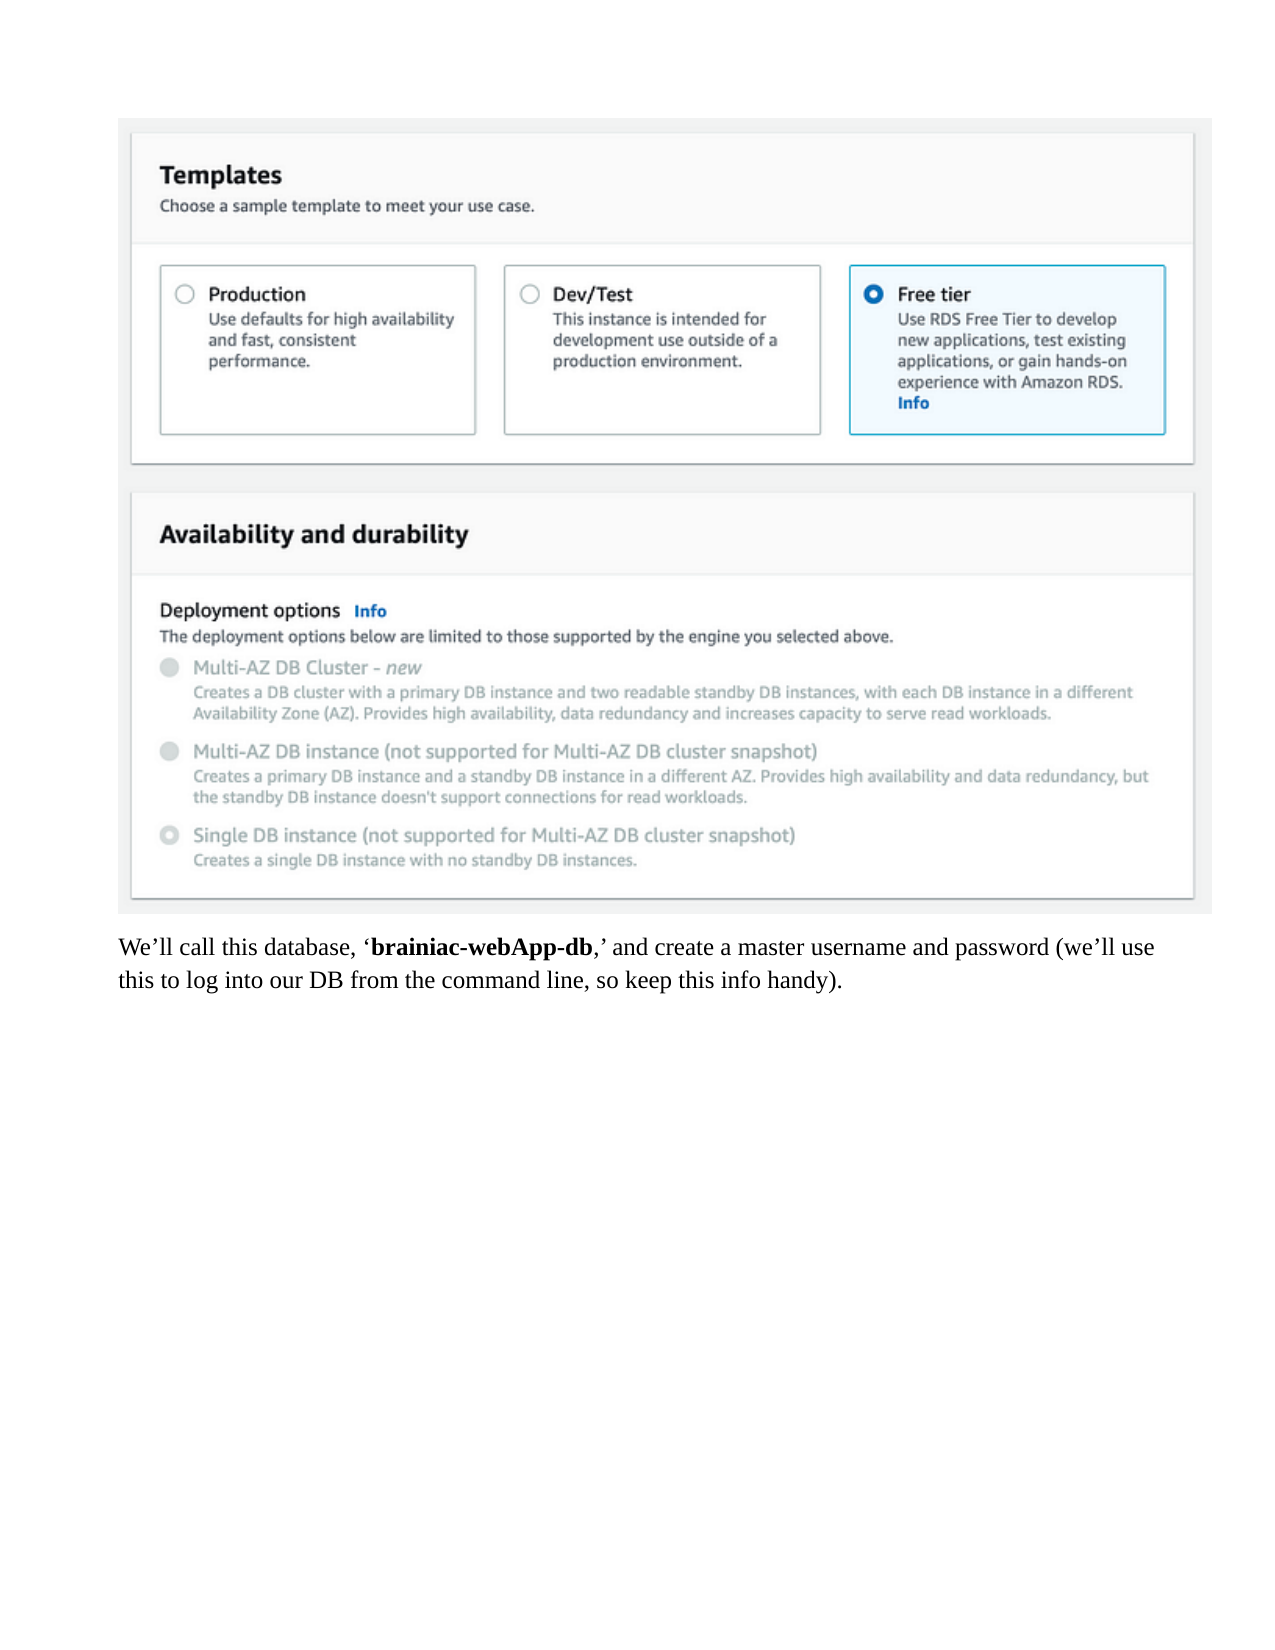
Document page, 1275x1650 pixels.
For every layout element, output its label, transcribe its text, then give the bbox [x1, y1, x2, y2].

text We’ll call this database, ‘brainiac-webApp-db,’ and create a master username and password (we’ll use this to log into our DB from the command line, so keep this info handy). [118, 932, 1157, 994]
picture [118, 118, 1212, 914]
